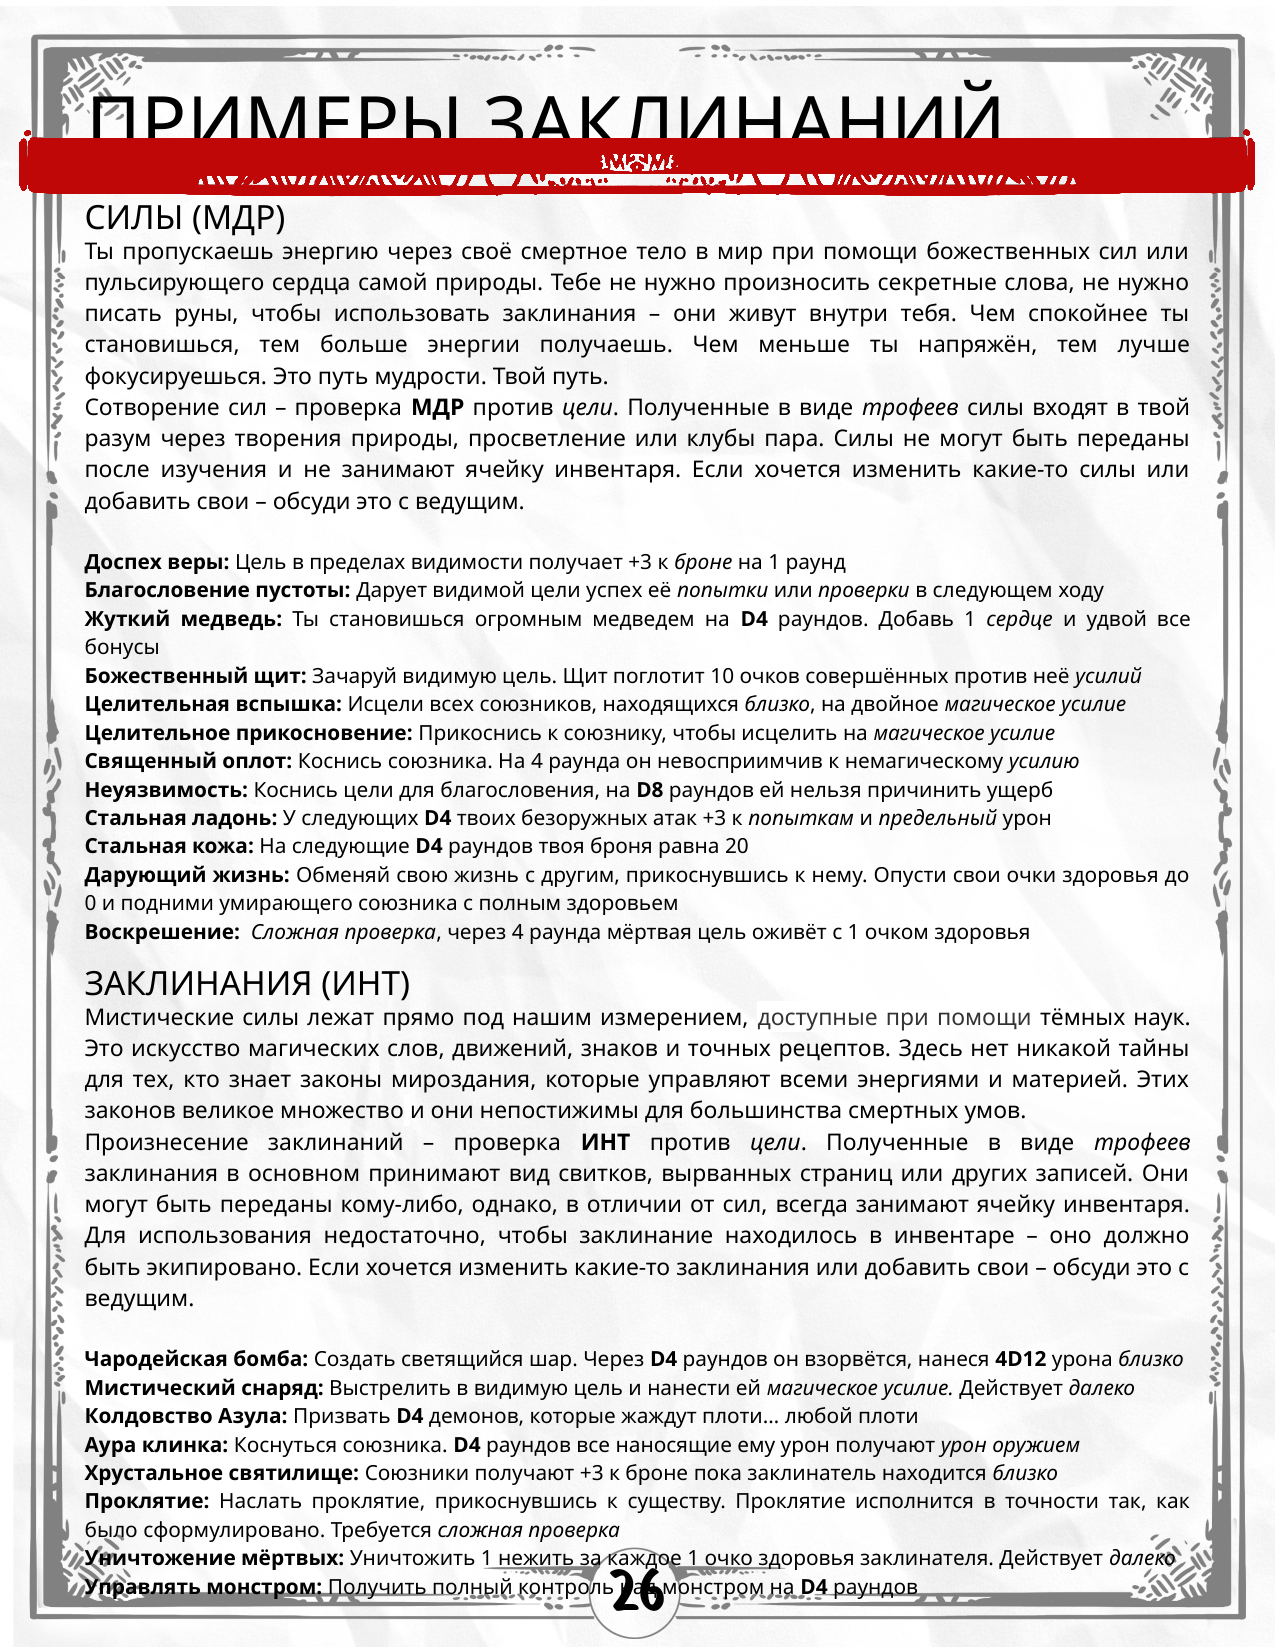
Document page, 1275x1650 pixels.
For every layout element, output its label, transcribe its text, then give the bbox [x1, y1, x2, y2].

text Священный оплот: Коснись союзника. На 4 раунда он невосприимчив к немагическому усилию [84, 746, 1191, 775]
text Уничтожение мёртвых: Уничтожить 1 нежить за каждое 1 очко здоровья заклинателя. Действует далеко [84, 1543, 1191, 1572]
text Аура клинка: Коснуться союзника. D4 раундов все наносящие ему урон получают урон оружием [84, 1430, 1191, 1458]
text Целительная вспышка: Исцели всех союзников, находящихся близко, на двойное магическое усилие [84, 689, 1191, 718]
text Мистические силы лежат прямо под нашим измерением, доступные при помощи тёмных наук. Это искусство магических слов, движений, знаков и точных рецептов. Здесь нет никакой тайны для тех, кто знает законы мироздания, которые управляют всеми энергиями и материей. Этих законов великое множество и они непостижимы для большинства смертных умов. [84, 1001, 1191, 1126]
text Ты пропускаешь энергию через своё смертное тело в мир при помощи божественных сил или пульсирующего сердца самой природы. Тебе не нужно произносить секретные слова, не нужно писать руны, чтобы использовать заклинания – они живут внутри тебя. Чем спокойнее ты становишься, тем больше энергии получаешь. Чем меньше ты напряжён, тем лучше фокусируешься. Это путь мудрости. Твой путь. [84, 235, 1191, 391]
text Управлять монстром: Получить полный контроль над монстром на D4 раундов [84, 1572, 1191, 1600]
text Воскрешение: Сложная проверка, через 4 раунда мёртвая цель оживёт с 1 очком здоровья [84, 917, 1191, 945]
text Стальная кожа: На следующие D4 раундов твоя броня равна 20 [84, 832, 1191, 860]
text Проклятие: Наслать проклятие, прикоснувшись к существу. Проклятие исполнится в точности так, как было сформулировано. Требуется сложная проверка [84, 1487, 1191, 1543]
subtitle ЗАКЛИНАНИЯ (ИНТ) [84, 974, 1275, 1001]
text Чародейская бомба: Создать светящийся шар. Через D4 раундов он взорвётся, нанеся 4D12 урона близко [84, 1344, 1191, 1373]
text Сотворение сил – проверка МДР против цели. Полученные в виде трофеев силы входят в твой разум через творения природы, просветление или клубы пара. Силы не могут быть переданы после изучения и не занимают ячейку инвентаря. Если хочется изменить какие-то силы или добавить свои – обсуди это с ведущим. [84, 391, 1191, 516]
text Колдовство Азула: Призвать D4 демонов, которые жаждут плоти… любой плоти [84, 1401, 1191, 1430]
text Неуязвимость: Коснись цели для благословения, на D8 раундов ей нельзя причинить ущерб [84, 775, 1191, 803]
text Произнесение заклинаний – проверка ИНТ против цели. Полученные в виде трофеев заклинания в основном принимают вид свитков, вырванных страниц или других записей. Они могут быть переданы кому-либо, однако, в отличии от сил, всегда занимают ячейку инвентаря. Для использования недостаточно, чтобы заклинание находилось в инвентаре – оно должно быть экипировано. Если хочется изменить какие-то заклинания или добавить свои – обсуди это с ведущим. [84, 1126, 1191, 1313]
text Хрустальное святилище: Союзники получают +3 к броне пока заклинатель находится близко [84, 1458, 1191, 1487]
text Божественный щит: Зачаруй видимую цель. Щит поглотит 10 очков совершённых против неё усилий [84, 661, 1191, 689]
picture [0, 6, 1275, 1647]
text Целительное прикосновение: Прикоснись к союзнику, чтобы исцелить на магическое усилие [84, 718, 1191, 746]
subtitle СИЛЫ (МДР) [84, 208, 240, 235]
text Жуткий медведь: Ты становишься огромным медведем на D4 раундов. Добавь 1 сердце и удвой все бонусы [84, 604, 1191, 661]
subtitle СИЛЫ (МДР) [251, 203, 1275, 235]
text Стальная ладонь: У следующих D4 твоих безоружных атак +3 к попыткам и предельный урон [84, 803, 1191, 832]
text Мистический снаряд: Выстрелить в видимую цель и нанести ей магическое усилие. Действует далеко [84, 1373, 1191, 1401]
text Доспех веры: Цель в пределах видимости получает +3 к броне на 1 раунд [84, 547, 1191, 576]
text Благословение пустоты: Дарует видимой цели успех её попытки или проверки в следующем ходу [84, 576, 1191, 604]
text Дарующий жизнь: Обменяй свою жизнь с другим, прикоснувшись к нему. Опусти свои очки здоровья до 0 и подними умирающего союзника с полным здоровьем [84, 860, 1191, 917]
